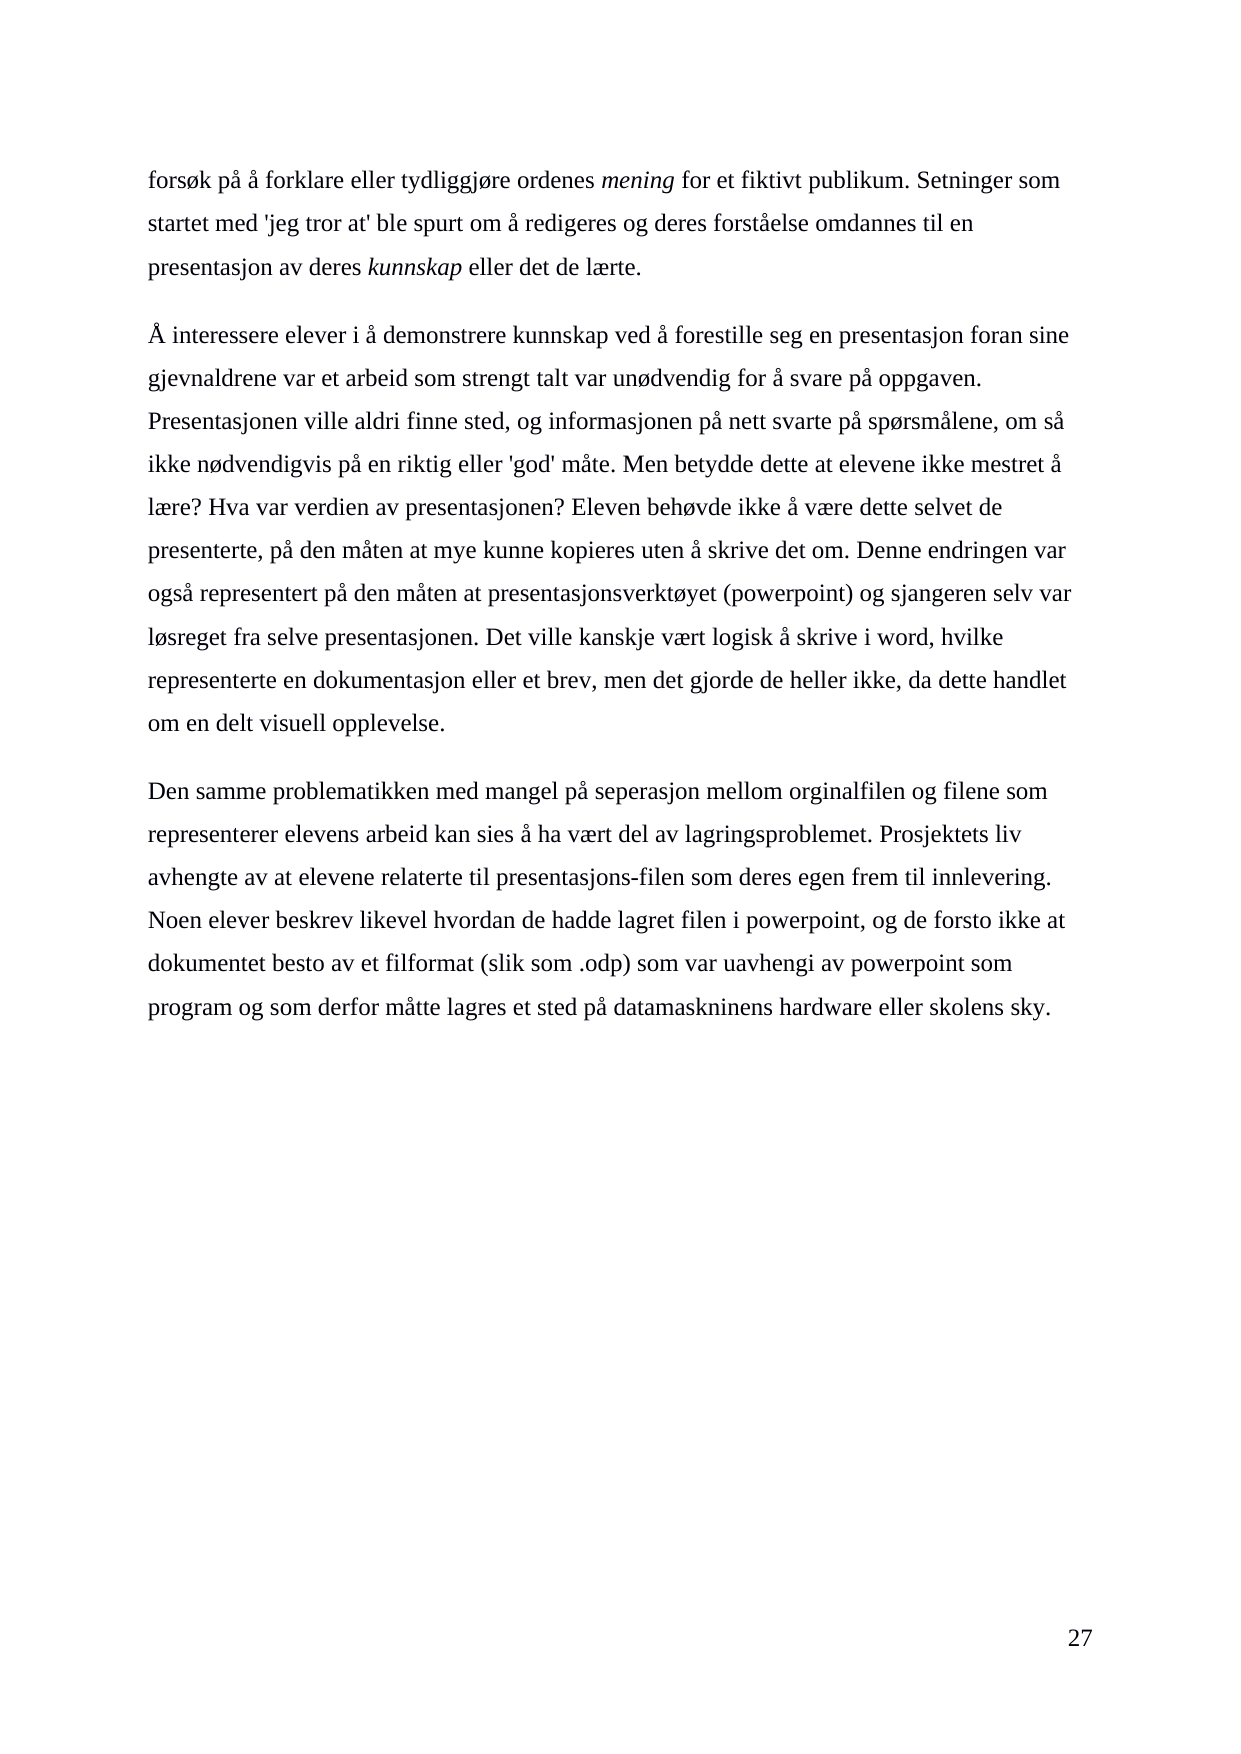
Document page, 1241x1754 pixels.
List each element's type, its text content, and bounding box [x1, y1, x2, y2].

text Den samme problematikken med mangel på seperasjon mellom orginalfilen og filene som representerer elevens arbeid kan sies å ha vært del av lagringsproblemet. Prosjektets liv avhengte av at elevene relaterte til presentasjons-filen som deres egen frem til innlevering. Noen elever beskrev likevel hvordan de hadde lagret filen i powerpoint, og de forsto ikke at dokumentet besto av et filformat (slik som .odp) som var uavhengi av powerpoint som program og som derfor måtte lagres et sted på datamaskninens hardware eller skolens sky. [148, 776, 1092, 1020]
text Å interessere elever i å demonstrere kunnskap ved å forestille seg en presentasjon foran sine gjevnaldrene var et arbeid som strengt talt var unødvendig for å svare på oppgaven. Presentasjonen ville aldri finne sted, og informasjonen på nett svarte på spørsmålene, om så ikke nødvendigvis på en riktig eller 'god' måte. Men betydde dette at elevene ikke mestret å lære? Hva var verdien av presentasjonen? Eleven behøvde ikke å være dette selvet de presenterte, på den måten at mye kunne kopieres uten å skrive det om. Denne endringen var også representert på den måten at presentasjonsverktøyet (powerpoint) og sjangeren selv var løsreget fra selve presentasjonen. Det ville kanskje vært logisk å skrive i word, hvilke representerte en dokumentasjon eller et brev, men det gjorde de heller ikke, da dette handlet om en delt visuell opplevelse. [148, 320, 1092, 737]
text forsøk på å forklare eller tydliggjøre ordenes mening for et fiktivt publikum. Setninger som startet med 'jeg tror at' ble spurt om å redigeres og deres forståelse omdannes til en presentasjon av deres kunnskap eller det de lærte. [148, 165, 1092, 280]
